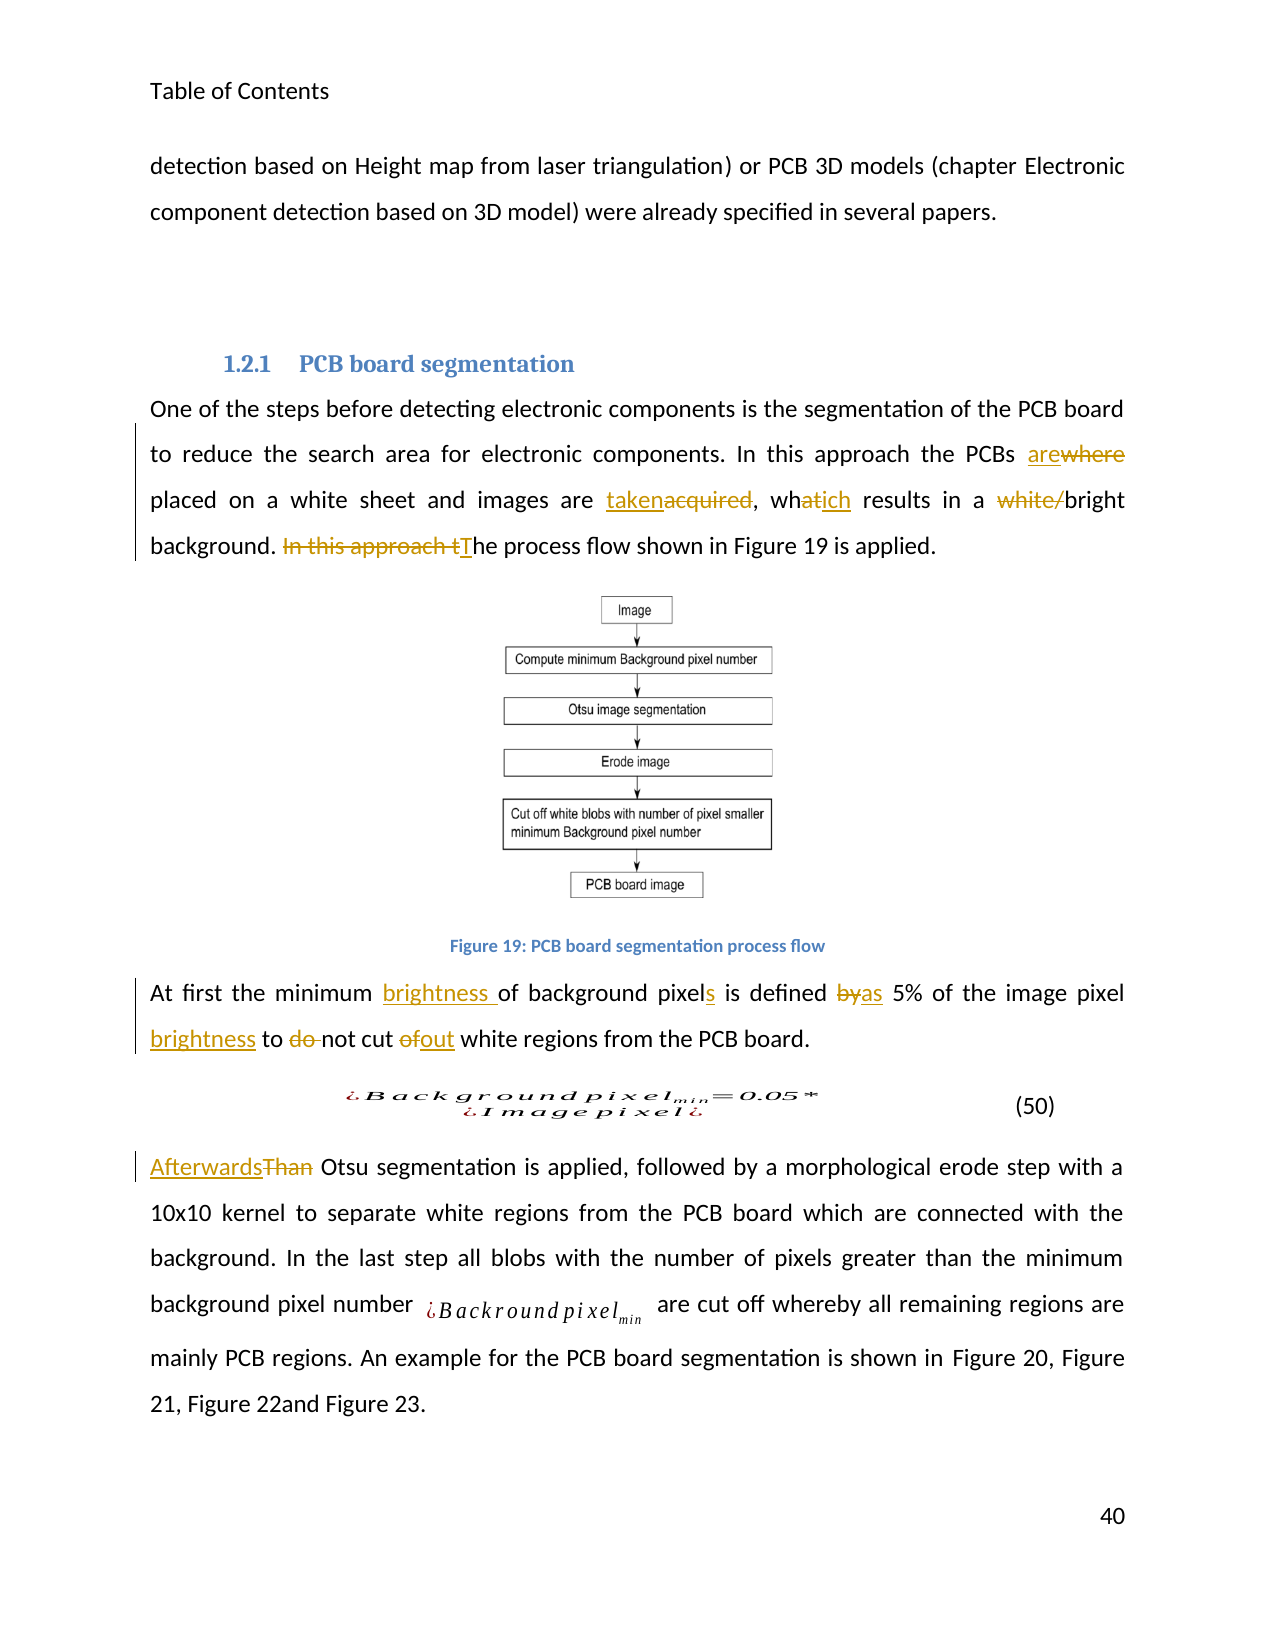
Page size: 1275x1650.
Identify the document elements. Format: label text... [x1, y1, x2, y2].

table_cell [1080, 1121, 1147, 1151]
table_header [150, 1090, 1080, 1121]
text Figure 19: PCB board segmentation process flow [150, 934, 1125, 957]
text One of the steps before detecting electronic components is the segmentation of the PCB board to reduce the search area for electronic components. In this approach the PCBs are placed on a white sheet and images are taken, which results in a bright background. The process flow shown in Figure 19 is applied. [150, 393, 1125, 561]
table_header [1080, 1090, 1147, 1121]
picture [502, 596, 773, 898]
text Afterwards Otsu segmentation is applied, followed by a morphological erode step with a 10x10 kernel to separate white regions from the PCB board which are connected with the background. In the last step all blobs with the number of pixels greater than the minimum background pixel number are cut off whereby all remaining regions are mainly PCB regions. An example for the PCB board segmentation is shown in Figure 20, Figure 21, Figure 22and Figure 23. [150, 1151, 1125, 1419]
subtitle PCB board segmentation [224, 350, 1125, 378]
table_header [161, 1090, 1003, 1120]
text At first the minimum brightness of background pixels is defined as 5% of the image pixel brightness to not cut out white regions from the PCB board. [150, 978, 1125, 1054]
table_header (50) [1004, 1090, 1069, 1120]
text A necessary processing stop for component classification is component detection. The detection includes the determination of component positions without knowing which component class the detected component belongs to. Component detection is necessary, because component classification is time consuming and a classification of every possible component position in the image is impossible. The goal of component detection is to narrow the search area. Incorrect positive detections (component detections at positions where no component is located) can be corrected by the component classification step. Incorrect negative detections (component detections where no component is located) cannot be corrected by the component classification step. Several component detection approaches where studied. Approaches based on the PCB surface color (chapter Color based PCB surface detection) and 2D normalized cross correlation (chapter Electronic component detection based on normalized 2D cross-correlation) are specified in this work. Component detection approaches based on laser triangulation (chapter Electronic component detection based on Height map from laser triangulation) or PCB 3D models (chapter Electronic component detection based on 3D model) were already specified in several papers. [150, 150, 1125, 226]
table_cell [150, 1121, 1080, 1151]
